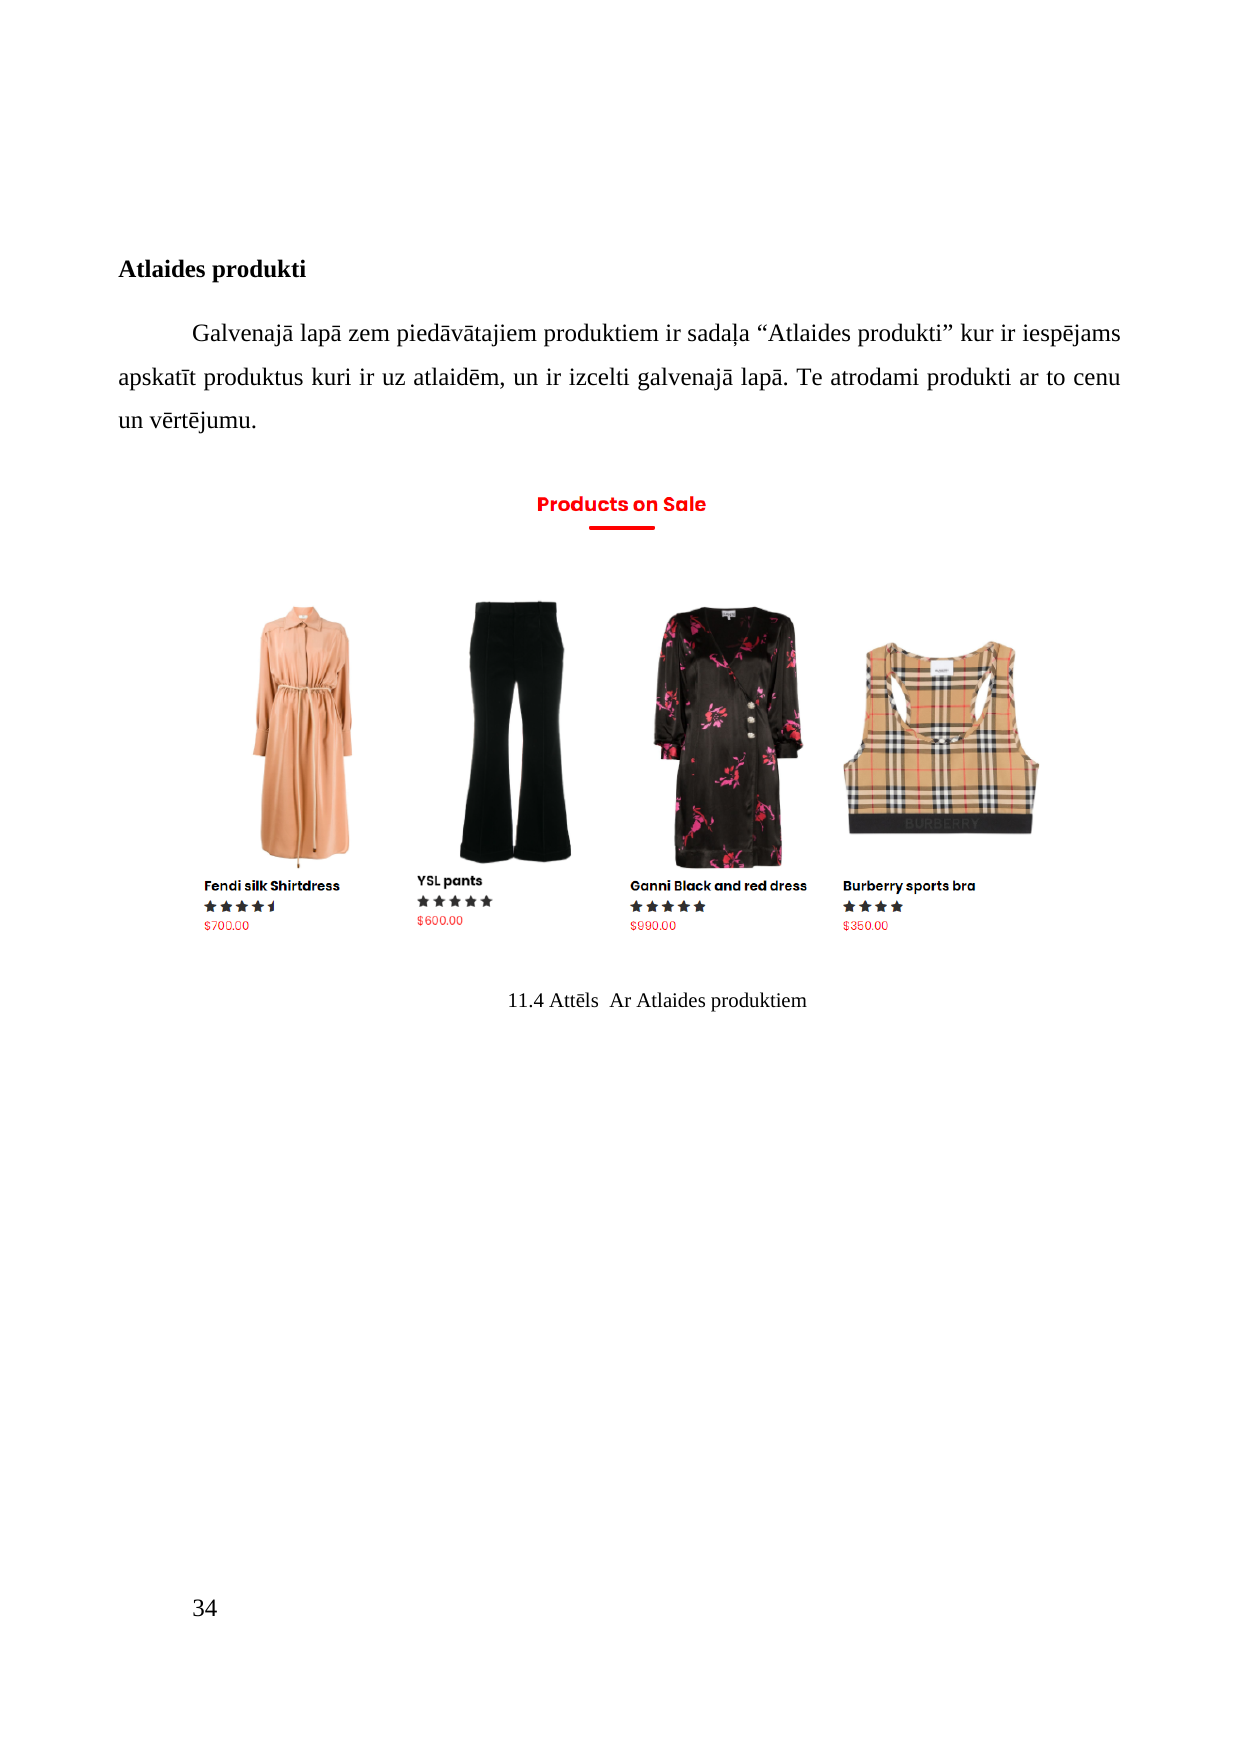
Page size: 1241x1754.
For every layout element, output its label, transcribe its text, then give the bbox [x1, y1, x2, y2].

picture [145, 446, 1102, 977]
text 11.4 Attēls Ar Atlaides produktiem [118, 469, 1122, 1012]
text Atlaides produkti [118, 254, 1122, 283]
text Galvenajā lapā zem piedāvātajiem produktiem ir sadaļa “Atlaides produkti” kur ir iespējams apskatīt produktus kuri ir uz atlaidēm, un ir izcelti galvenajā lapā. Te atrodami produkti ar to cenu un vērtējumu. [118, 318, 1122, 433]
